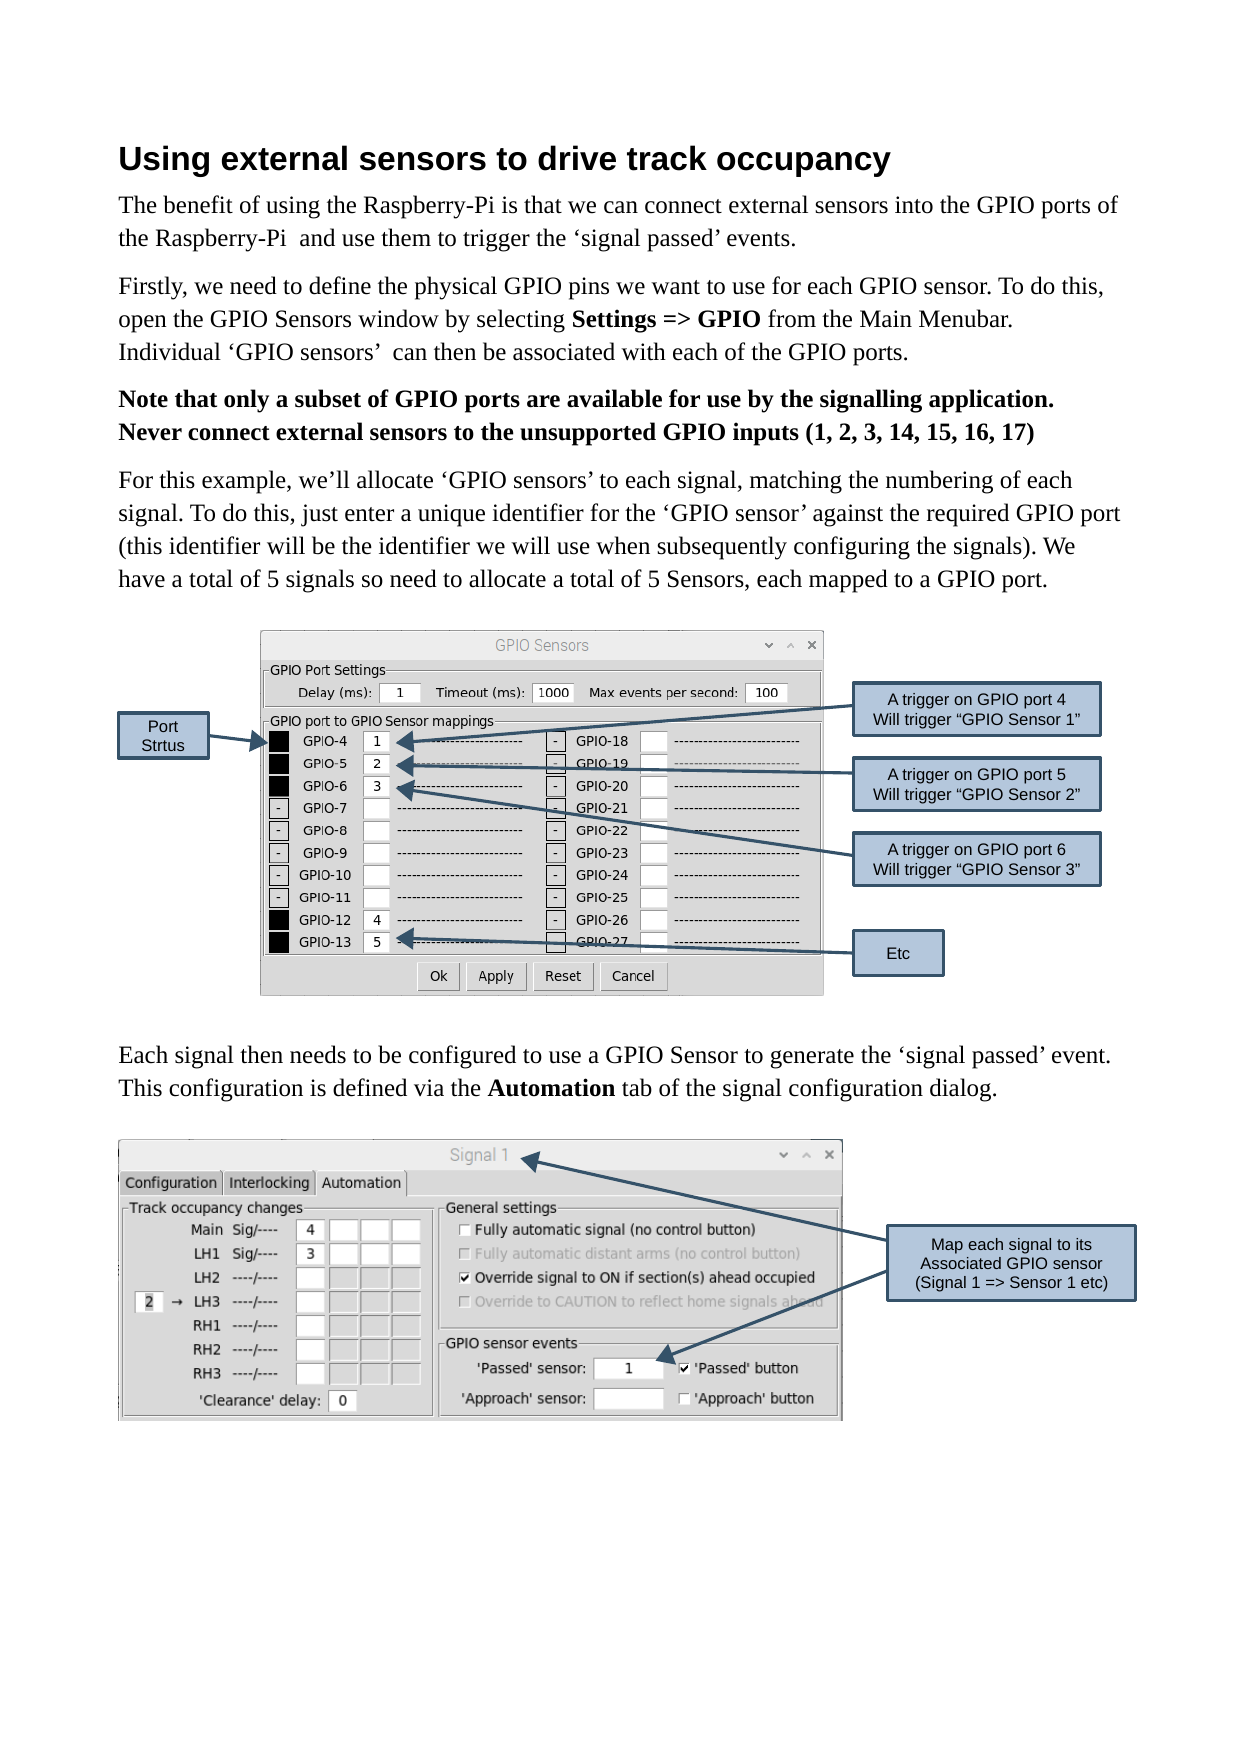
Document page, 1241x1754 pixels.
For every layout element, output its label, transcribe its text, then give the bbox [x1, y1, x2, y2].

subtitle Using external sensors to drive track occupancy [118, 139, 1122, 178]
picture [260, 630, 824, 996]
text Firstly, we need to define the physical GPIO pins we want to use for each GPIO sensor. To do this, open the GPIO Sensors window by selecting Settings => GPIO from the Main Menubar. Individual ‘GPIO sensors’ can then be associated with each of the GPIO ports. [118, 271, 1122, 366]
text Note that only a subset of GPIO ports are available for use by the signalling application. Never connect external sensors to the unsupported GPIO inputs (1, 2, 3, 14, 15, 16, 17) [118, 384, 1122, 446]
text Each signal then needs to be configured to use a GPIO Sensor to generate the ‘signal passed’ event. This configuration is defined via the Automation tab of the signal configuration dialog. [118, 1040, 1122, 1102]
text For this example, we’ll allocate ‘GPIO sensors’ to each signal, matching the numbering of each signal. To do this, just enter a unique identifier for the ‘GPIO sensor’ against the required GPIO port (this identifier will be the identifier we will use when subsequently configuring the signals). We have a total of 5 signals so need to allocate a total of 5 Sensors, each mapped to a GPIO port. [118, 465, 1122, 593]
picture [118, 1139, 843, 1421]
text The benefit of using the Raspberry-Pi is that we can connect external sensors into the GPIO ports of the Raspberry-Pi and use them to trigger the ‘signal passed’ events. [118, 190, 1122, 252]
